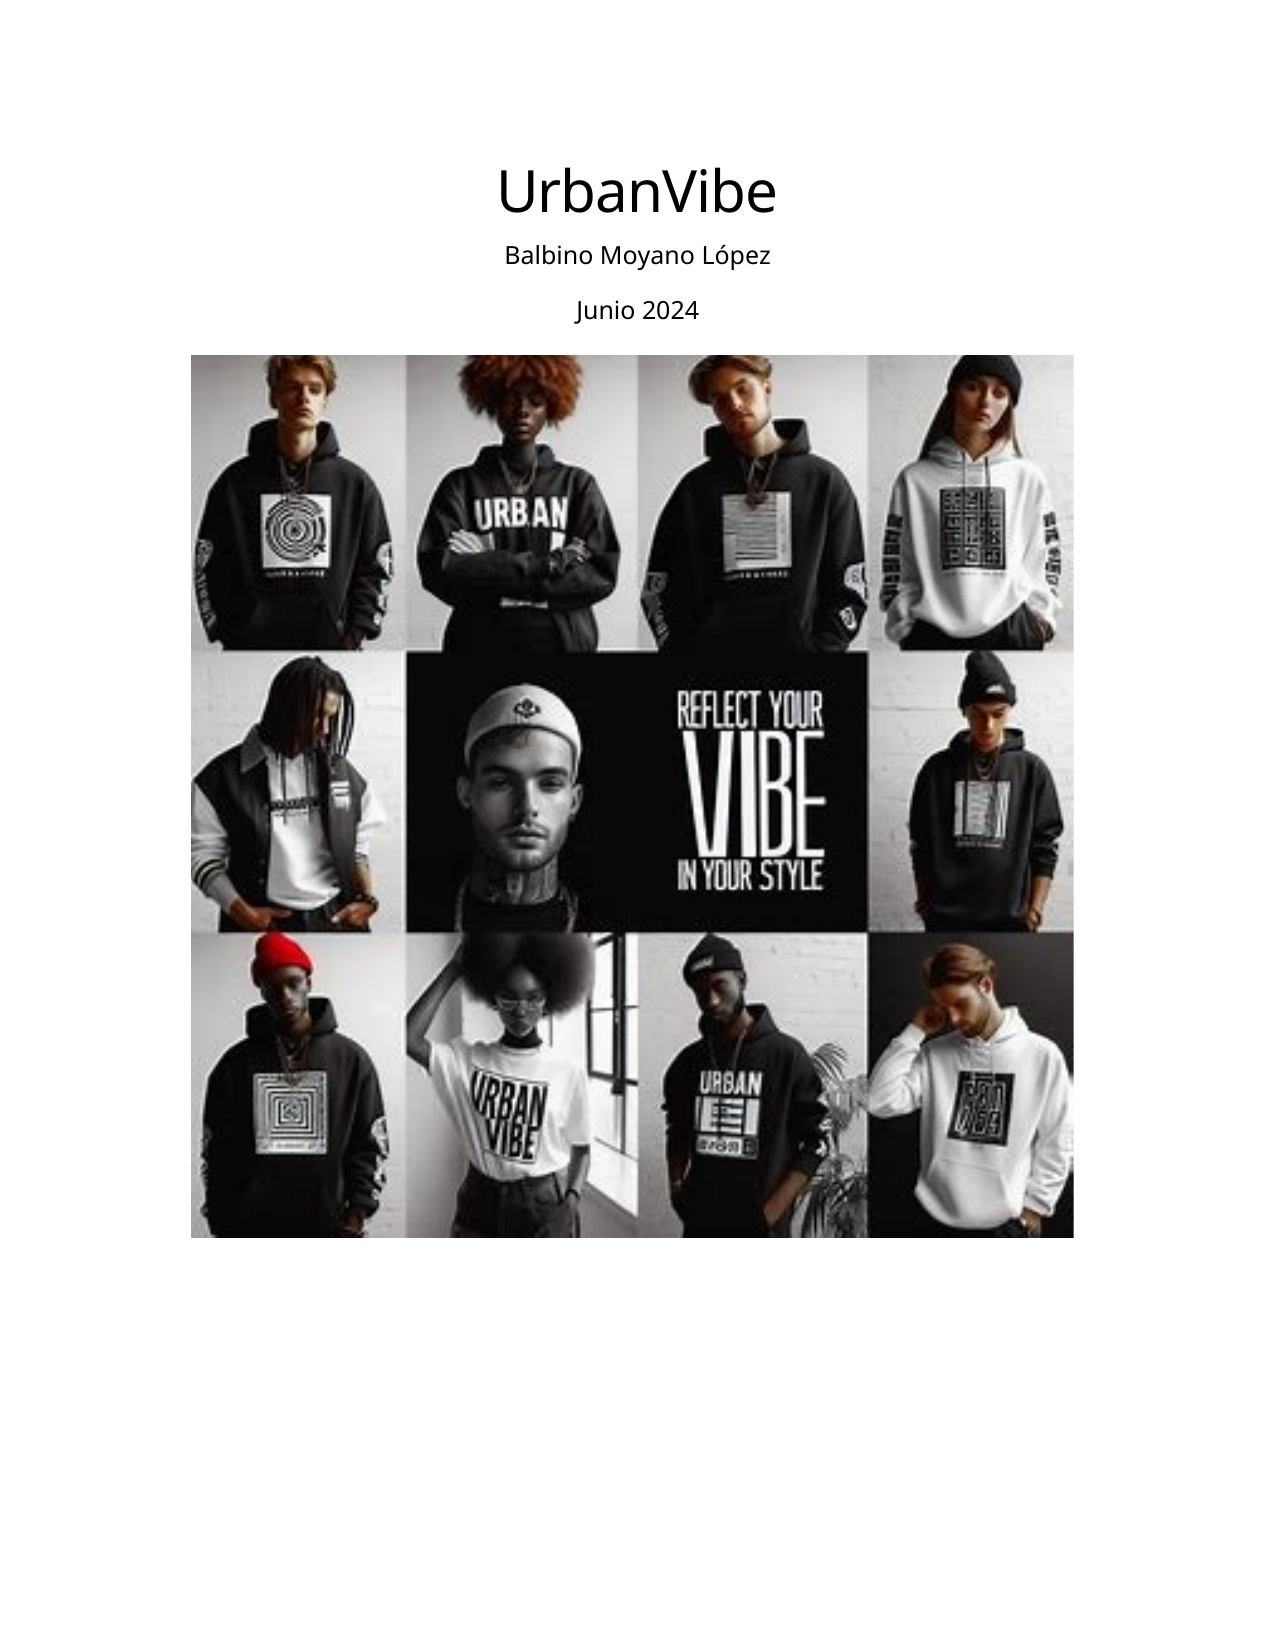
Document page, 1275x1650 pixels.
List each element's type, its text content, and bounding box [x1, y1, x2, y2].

title UrbanVibe [150, 150, 1125, 229]
picture [191, 355, 1074, 1238]
text Junio 2024 [150, 293, 1125, 327]
text Balbino Moyano López [150, 238, 1125, 272]
